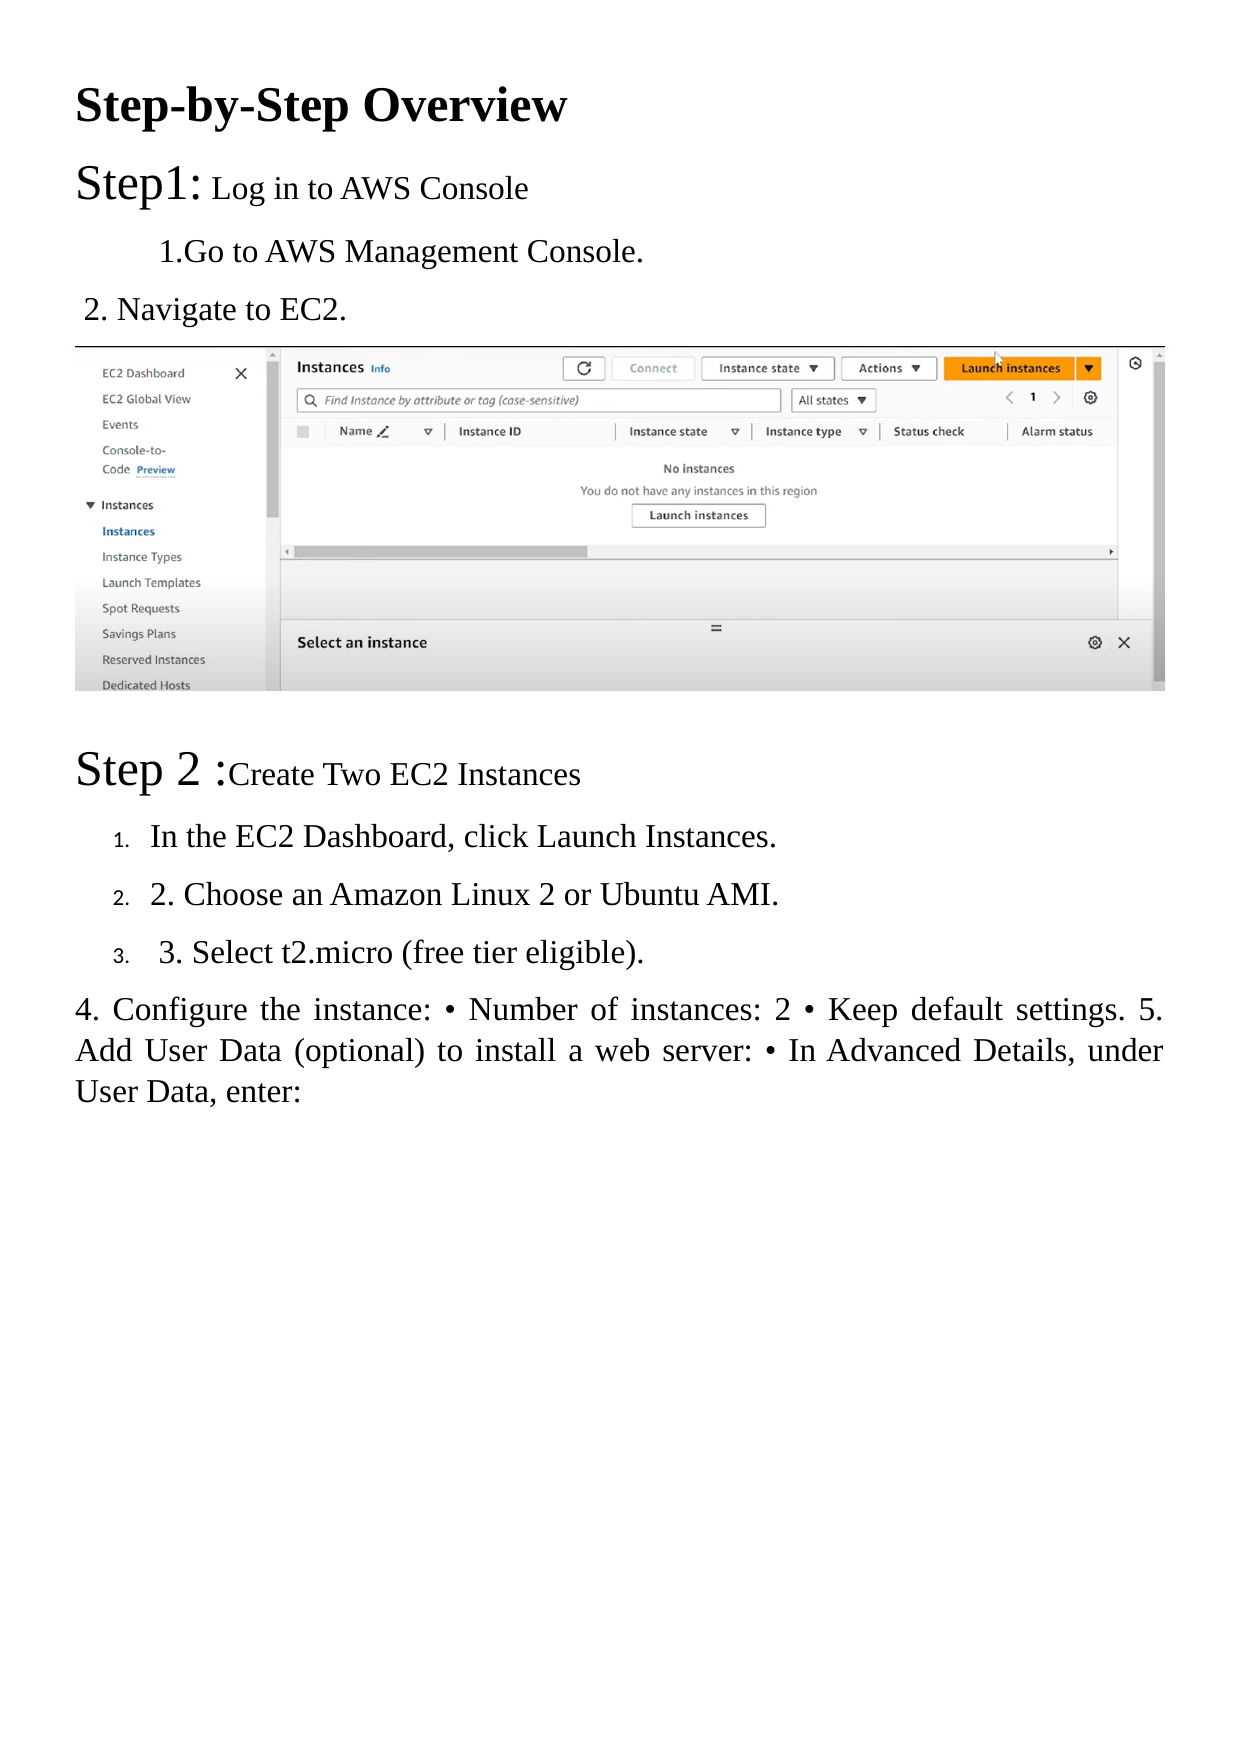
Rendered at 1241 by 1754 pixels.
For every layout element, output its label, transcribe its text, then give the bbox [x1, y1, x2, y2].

list 3. Select t2.micro (free tier eligible). [112, 932, 1165, 970]
text 1.Go to AWS Management Console. [75, 231, 1165, 269]
text 4. Configure the instance: • Number of instances: 2 • Keep default settings. 5. Add User Data (optional) to install a web server: • In Advanced Details, under User Data, enter: [75, 989, 1165, 1110]
text Step 2 :Create Two EC2 Instances [75, 738, 1165, 796]
list In the EC2 Dashboard, click Launch Instances. [112, 817, 1165, 855]
list 2. Choose an Amazon Linux 2 or Ubuntu AMI. [112, 874, 1165, 913]
text 2. Navigate to EC2. [75, 289, 1165, 327]
text Step1: Log in to AWS Console [75, 153, 1165, 211]
text Step-by-Step Overview [75, 75, 1165, 132]
